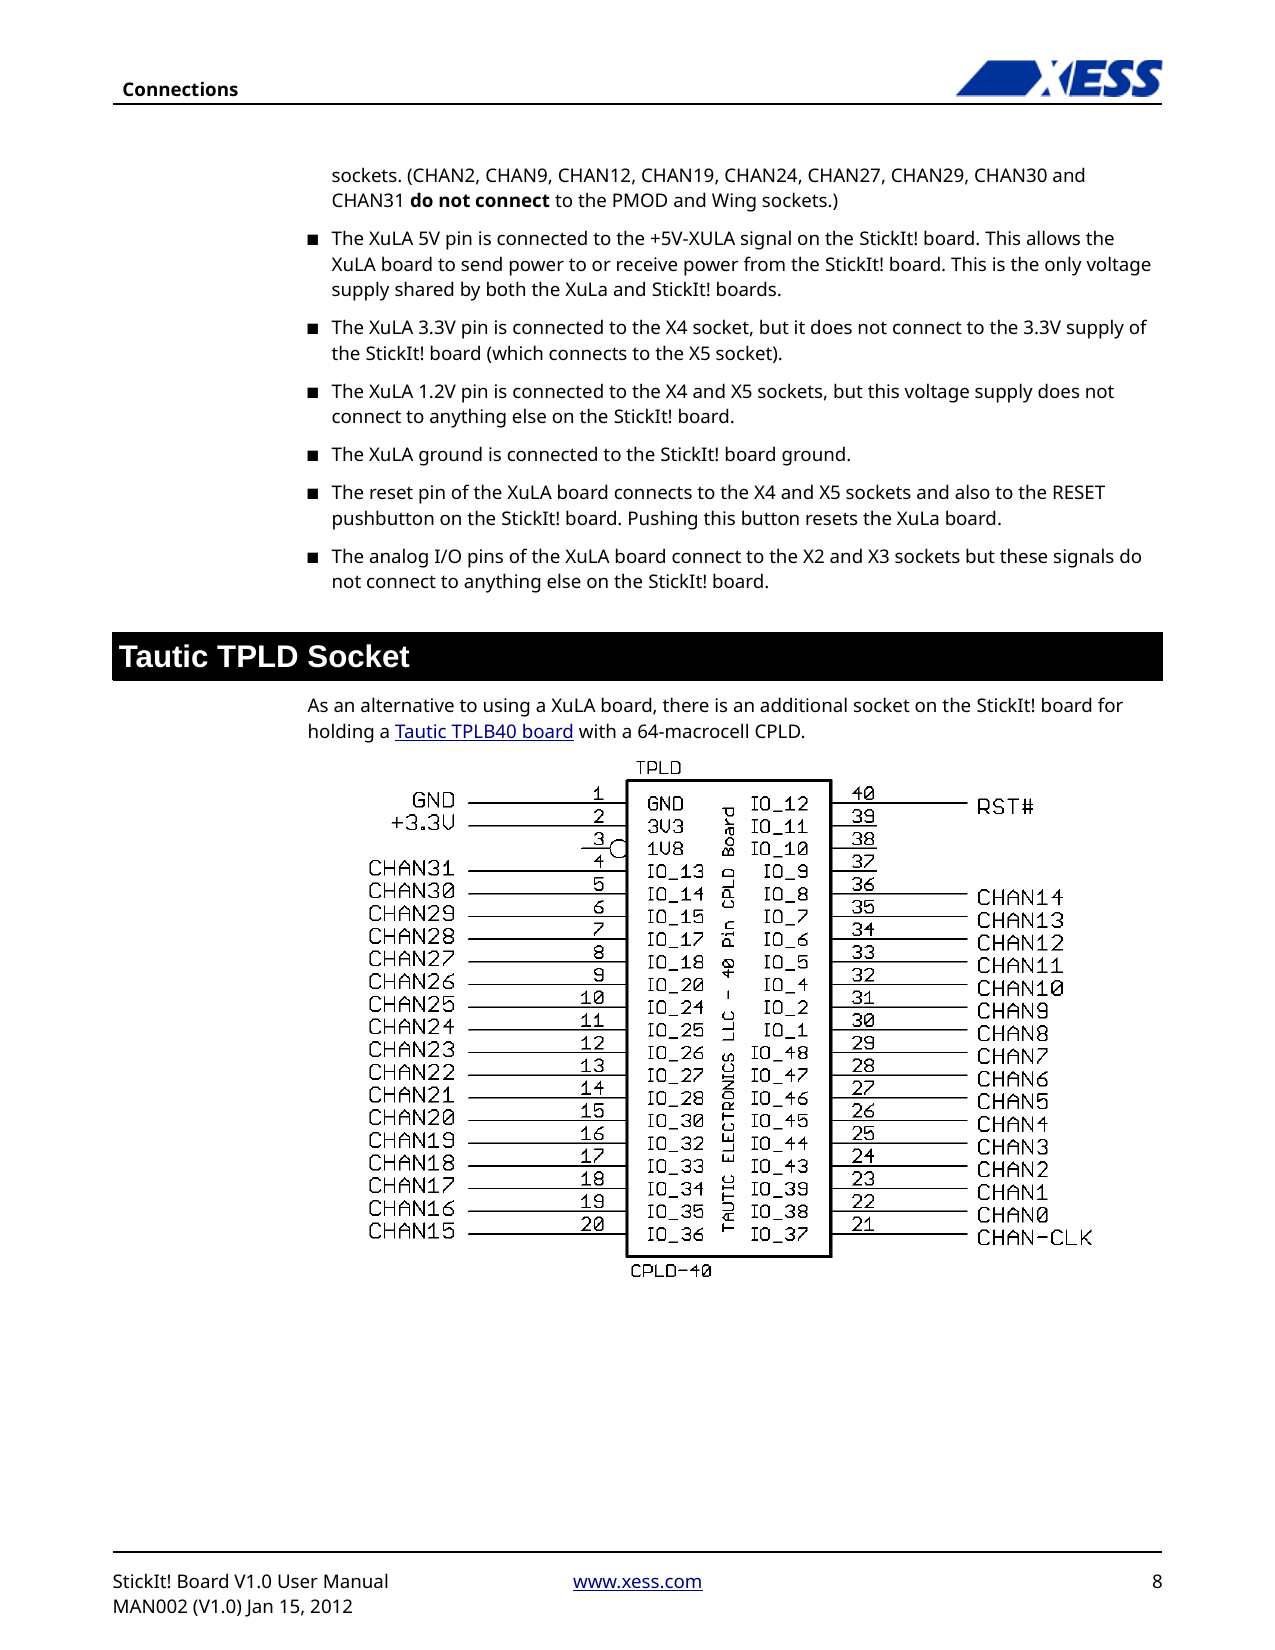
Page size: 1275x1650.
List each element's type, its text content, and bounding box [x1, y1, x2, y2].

text As an alternative to using a XuLA board, there is an additional socket on the StickIt! board for holding a Tautic TPLB40 board with a 64-macrocell CPLD. [307, 692, 1162, 743]
subtitle Tautic TPLD Socket [114, 633, 1162, 680]
picture [955, 60, 1163, 97]
list The analog I/O pins of the XuLA board connect to the X2 and X3 sockets but these signals do not connect to anything else on the StickIt! board. [307, 543, 1162, 594]
list The XuLA ground is connected to the StickIt! board ground. [307, 442, 1162, 467]
picture [311, 756, 1162, 1288]
list The reset pin of the XuLA board connects to the X4 and X5 sockets and also to the RESET pushbutton on the StickIt! board. Pushing this button resets the XuLa board. [307, 480, 1162, 531]
list sockets. (CHAN2, CHAN9, CHAN12, CHAN19, CHAN24, CHAN27, CHAN29, CHAN30 and CHAN31 do not connect to the PMOD and Wing sockets.) [307, 162, 1162, 213]
list The XuLA 1.2V pin is connected to the X4 and X5 sockets, but this voltage supply does not connect to anything else on the StickIt! board. [307, 378, 1162, 429]
list The XuLA 5V pin is connected to the +5V-XULA signal on the StickIt! board. This allows the XuLA board to send power to or receive power from the StickIt! board. This is the only voltage supply shared by both the XuLa and StickIt! boards. [307, 226, 1162, 302]
list The XuLA 3.3V pin is connected to the X4 socket, but it does not connect to the 3.3V supply of the StickIt! board (which connects to the X5 socket). [307, 314, 1162, 366]
